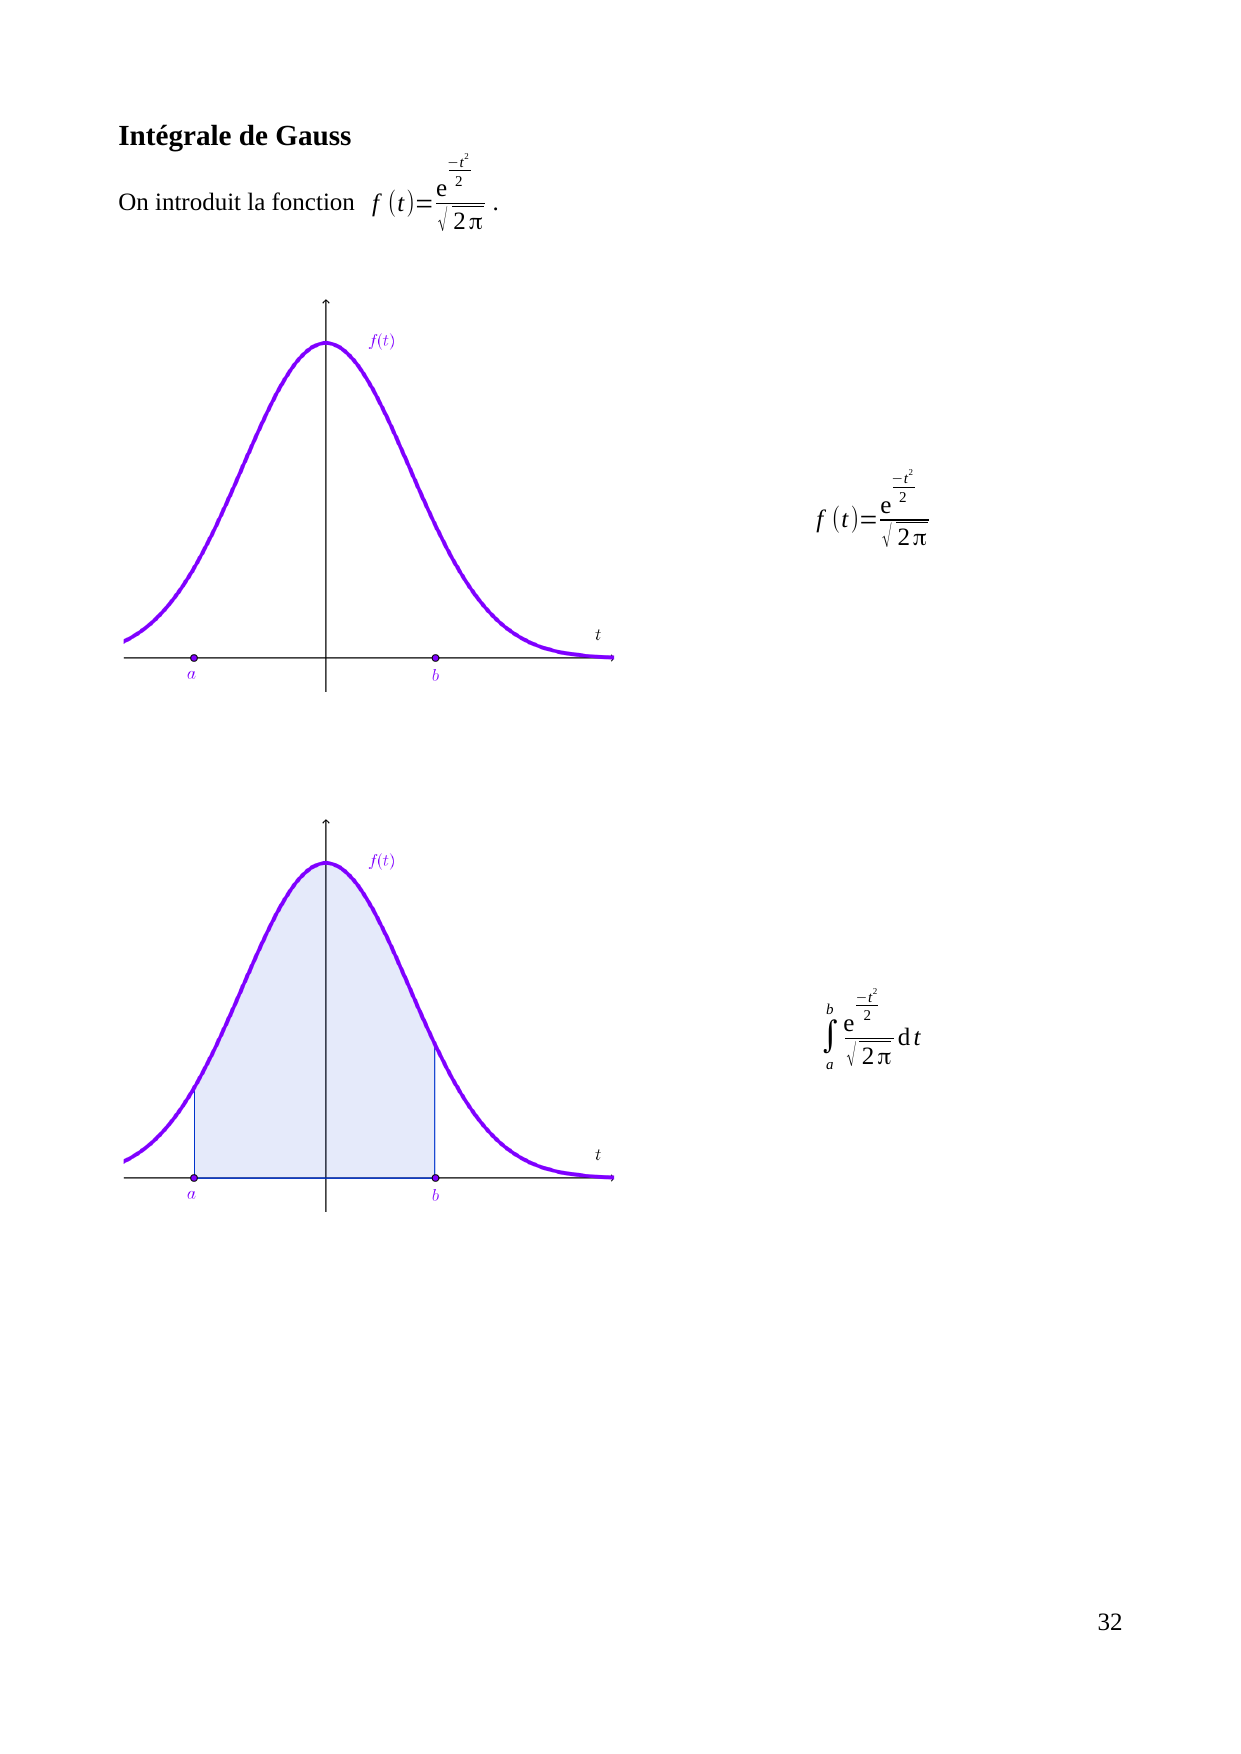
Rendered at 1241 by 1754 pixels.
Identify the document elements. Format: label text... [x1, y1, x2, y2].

text On introduit la fonction . [118, 152, 1122, 235]
table_header [118, 293, 620, 726]
text Intégrale de Gauss [118, 118, 1122, 152]
table_header [620, 813, 1122, 1246]
table_header [118, 813, 620, 1246]
table_header [620, 293, 1122, 726]
